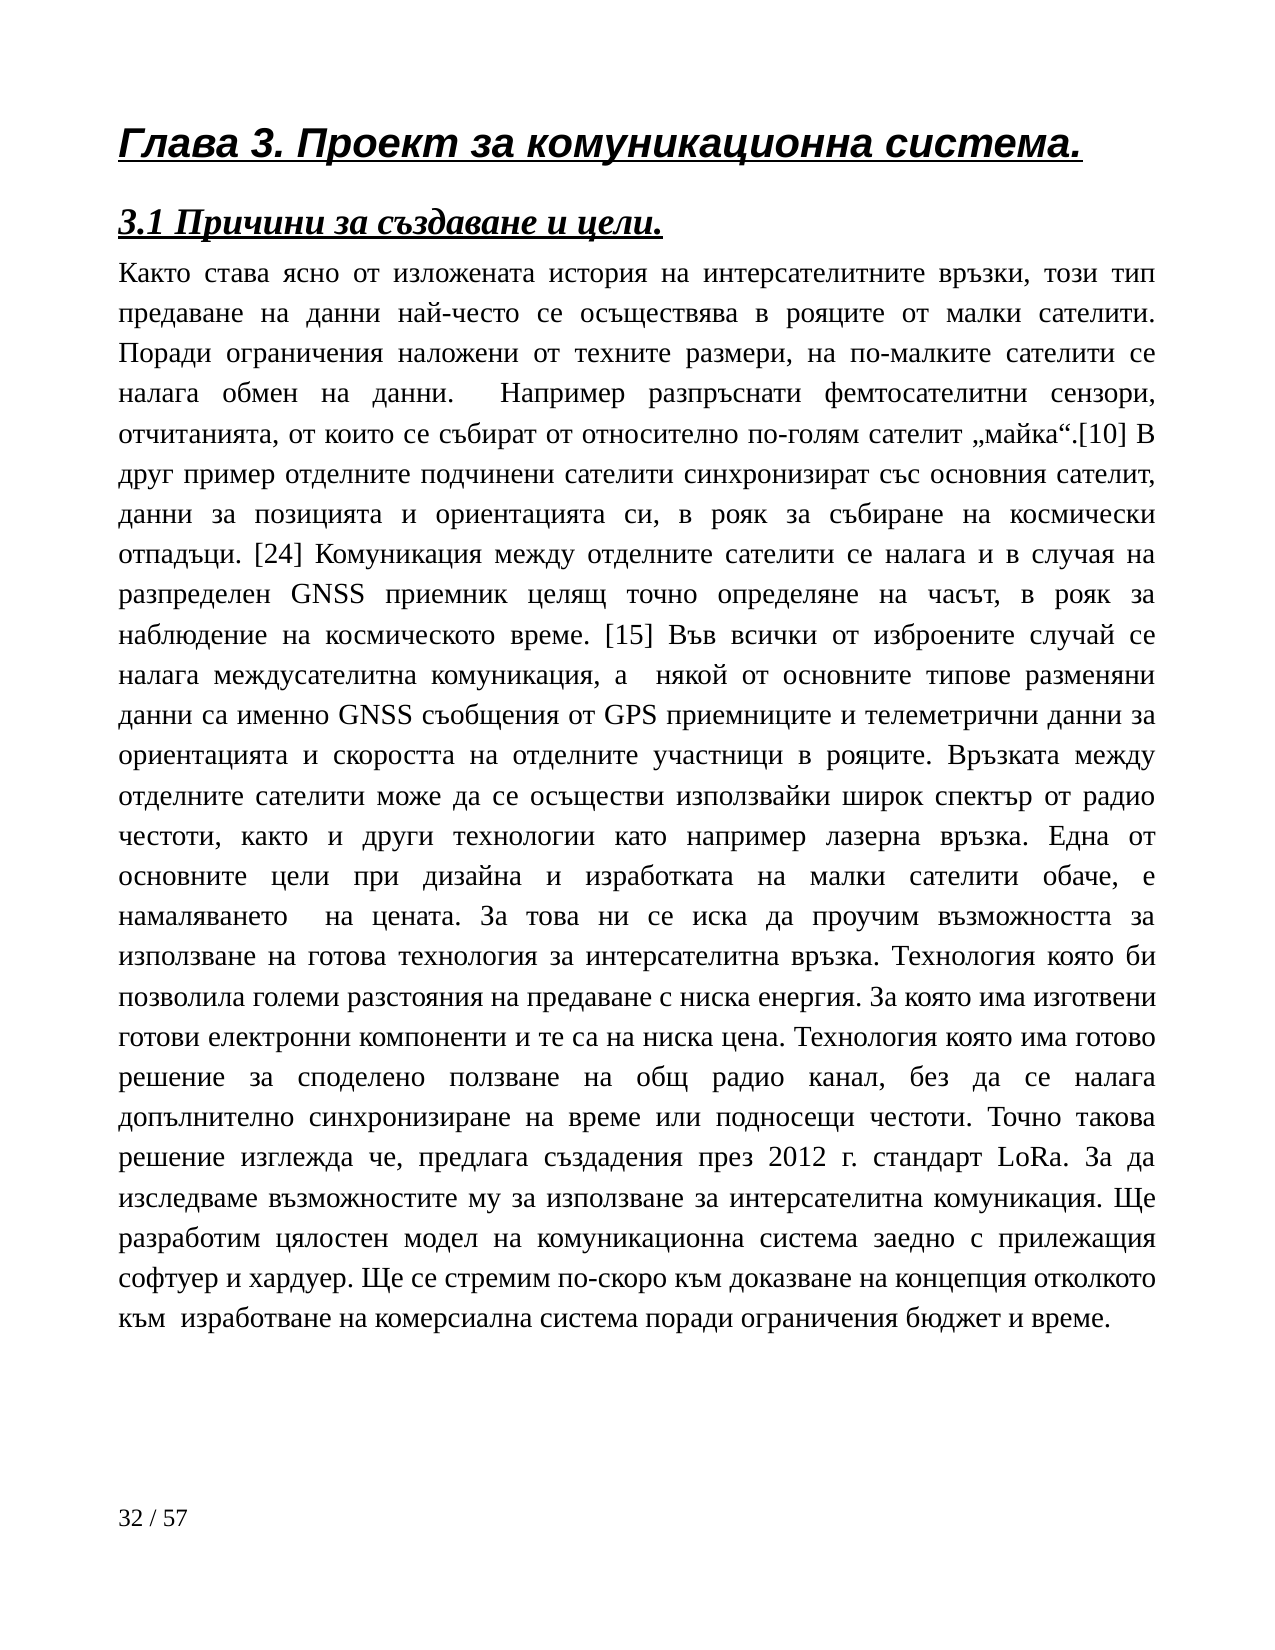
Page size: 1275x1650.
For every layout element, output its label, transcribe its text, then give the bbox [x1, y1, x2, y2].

subtitle Глава 3. Проект за комуникационна система. [118, 118, 1157, 166]
subtitle 3.1 Причини за създаване и цели. [118, 199, 1157, 242]
text Както става ясно от изложената история на интерсателитните връзки, този тип предаване на данни най-често се осъществява в рояците от малки сателити. Поради ограничения наложени от техните размери, на по-малките сателити се налага обмен на данни. Например разпръснати фемтосателитни сензори, отчитанията, от които се събират от относително по-голям сателит „майка“.[10] В друг пример отделните подчинени сателити синхронизират със основния сателит, данни за позицията и ориентацията си, в рояк за събиране на космически отпадъци. [24] Комуникация между отделните сателити се налага и в случая на разпределен GNSS приемник целящ точно определяне на часът, в рояк за наблюдение на космическото време. [15] Във всички от изброените случай се налага междусателитна комуникация, а някой от основните типове разменяни данни са именно GNSS съобщения от GPS приемниците и телеметрични данни за ориентацията и скоростта на отделните участници в рояците. Връзката между отделните сателити може да се осъществи използвайки широк спектър от радио честоти, както и други технологии като например лазерна връзка. Една от основните цели при дизайна и изработката на малки сателити обаче, е намаляването на цената. За това ни се иска да проучим възможността за използване на готова технология за интерсателитна връзка. Технология която би позволила големи разстояния на предаване с ниска енергия. За която има изготвени готови електронни компоненти и те са на ниска цена. Технология която има готово решение за споделено ползване на общ радио канал, без да се налага допълнително синхронизиране на време или подносещи честоти. Точно такова решение изглежда че, предлага създадения през 2012 г. стандарт LoRa. За да изследваме възможностите му за използване за интерсателитна комуникация. Ще разработим цялостен модел на комуникационна система заедно с прилежащия софтуер и хардуер. Ще се стремим по-скоро към доказване на концепция отколкото към изработване на комерсиална система поради ограничения бюджет и време. [118, 255, 1157, 1334]
